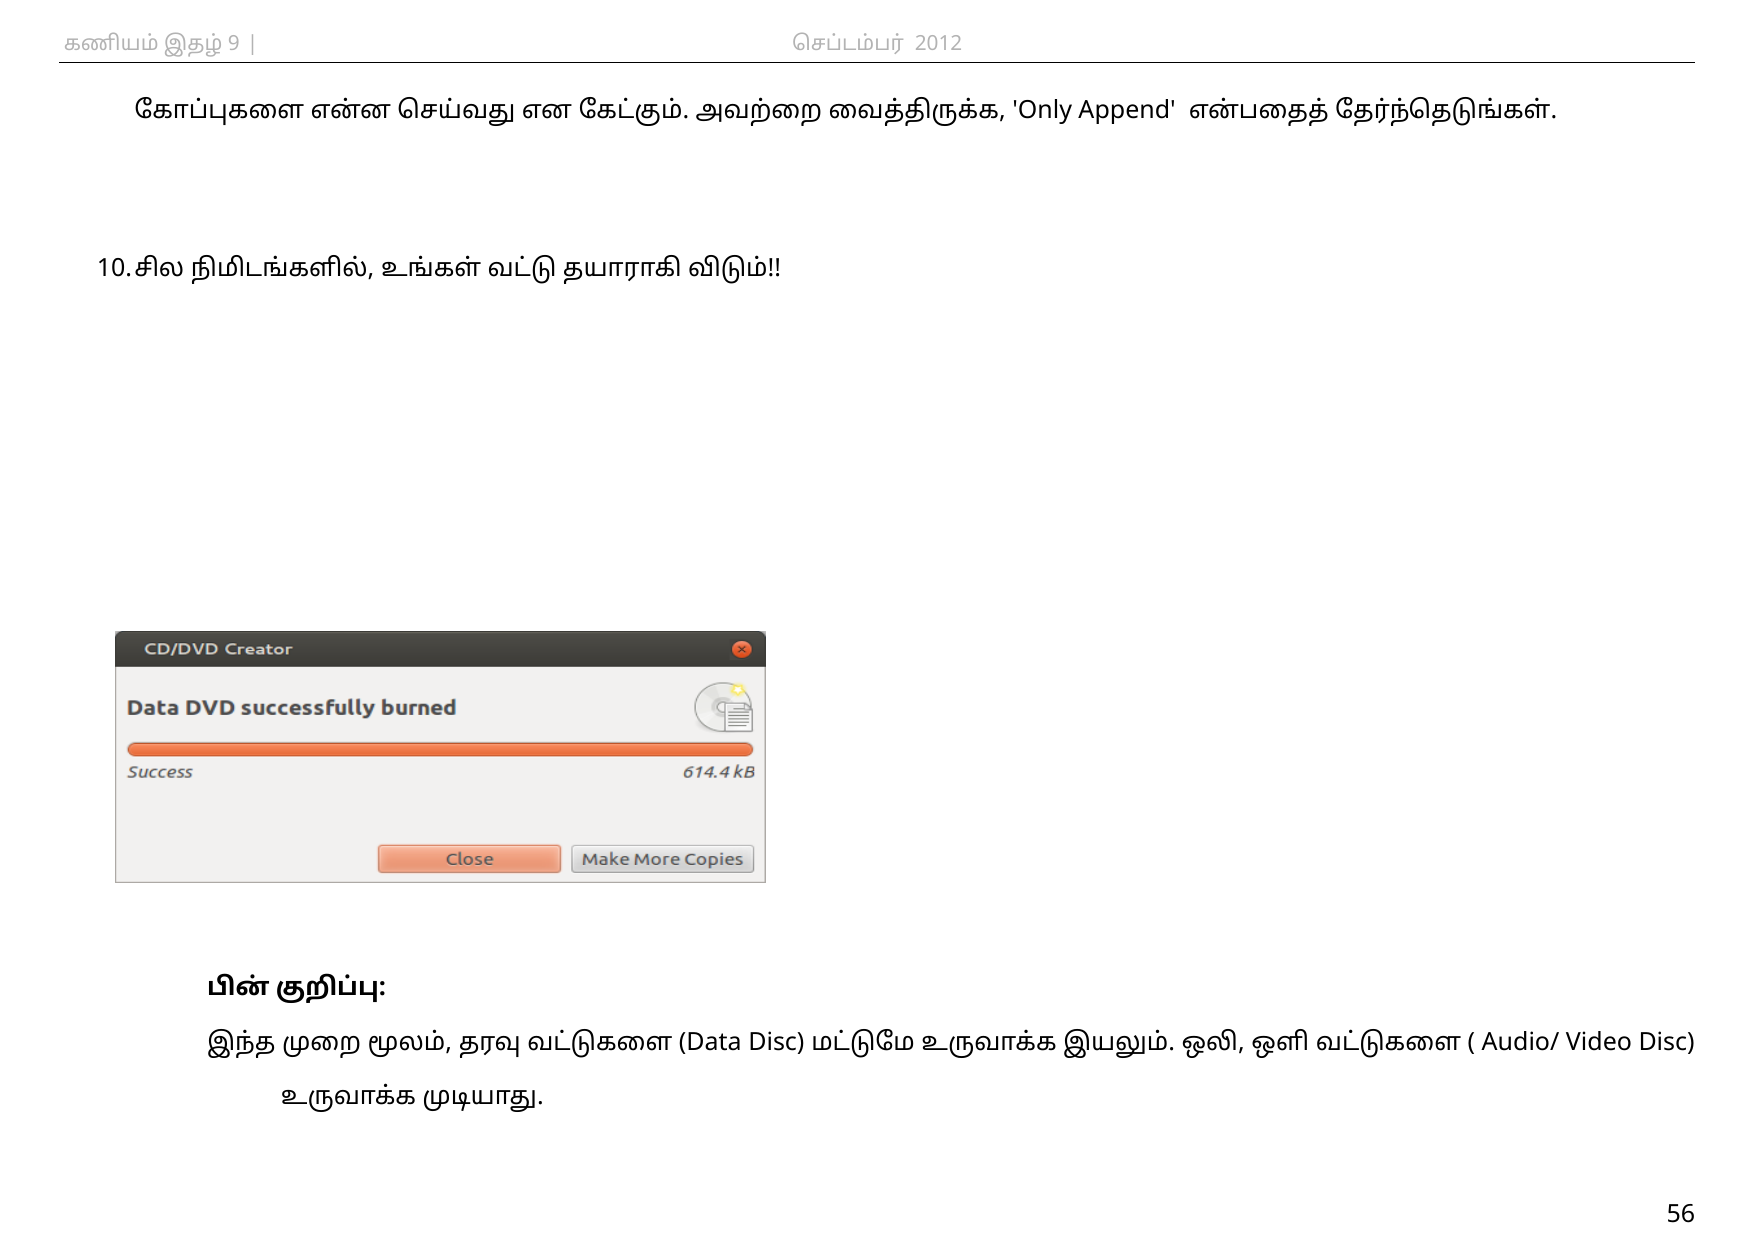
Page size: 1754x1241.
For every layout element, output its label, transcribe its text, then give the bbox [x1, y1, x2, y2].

list கோப்புகளை என்ன செய்வது என கேட்கும். அவற்றை வைத்திருக்க, 'Only Append' என்பதைத் தேர்ந்தெடுங்கள். [97, 92, 1695, 129]
text இந்த முறை மூலம், தரவு வட்டுகளை (Data Disc) மட்டுமே உருவாக்க இயலும். ஒலி, ஒளி வட்டுகளை ( Audio/ Video Disc) உருவாக்க முடியாது. [59, 1024, 1695, 1115]
text பின் குறிப்பு: [59, 968, 1695, 1005]
picture [115, 631, 766, 883]
list சில நிமிடங்களில், உங்கள் வட்டு தயாராகி விடும்!! [97, 249, 1695, 286]
